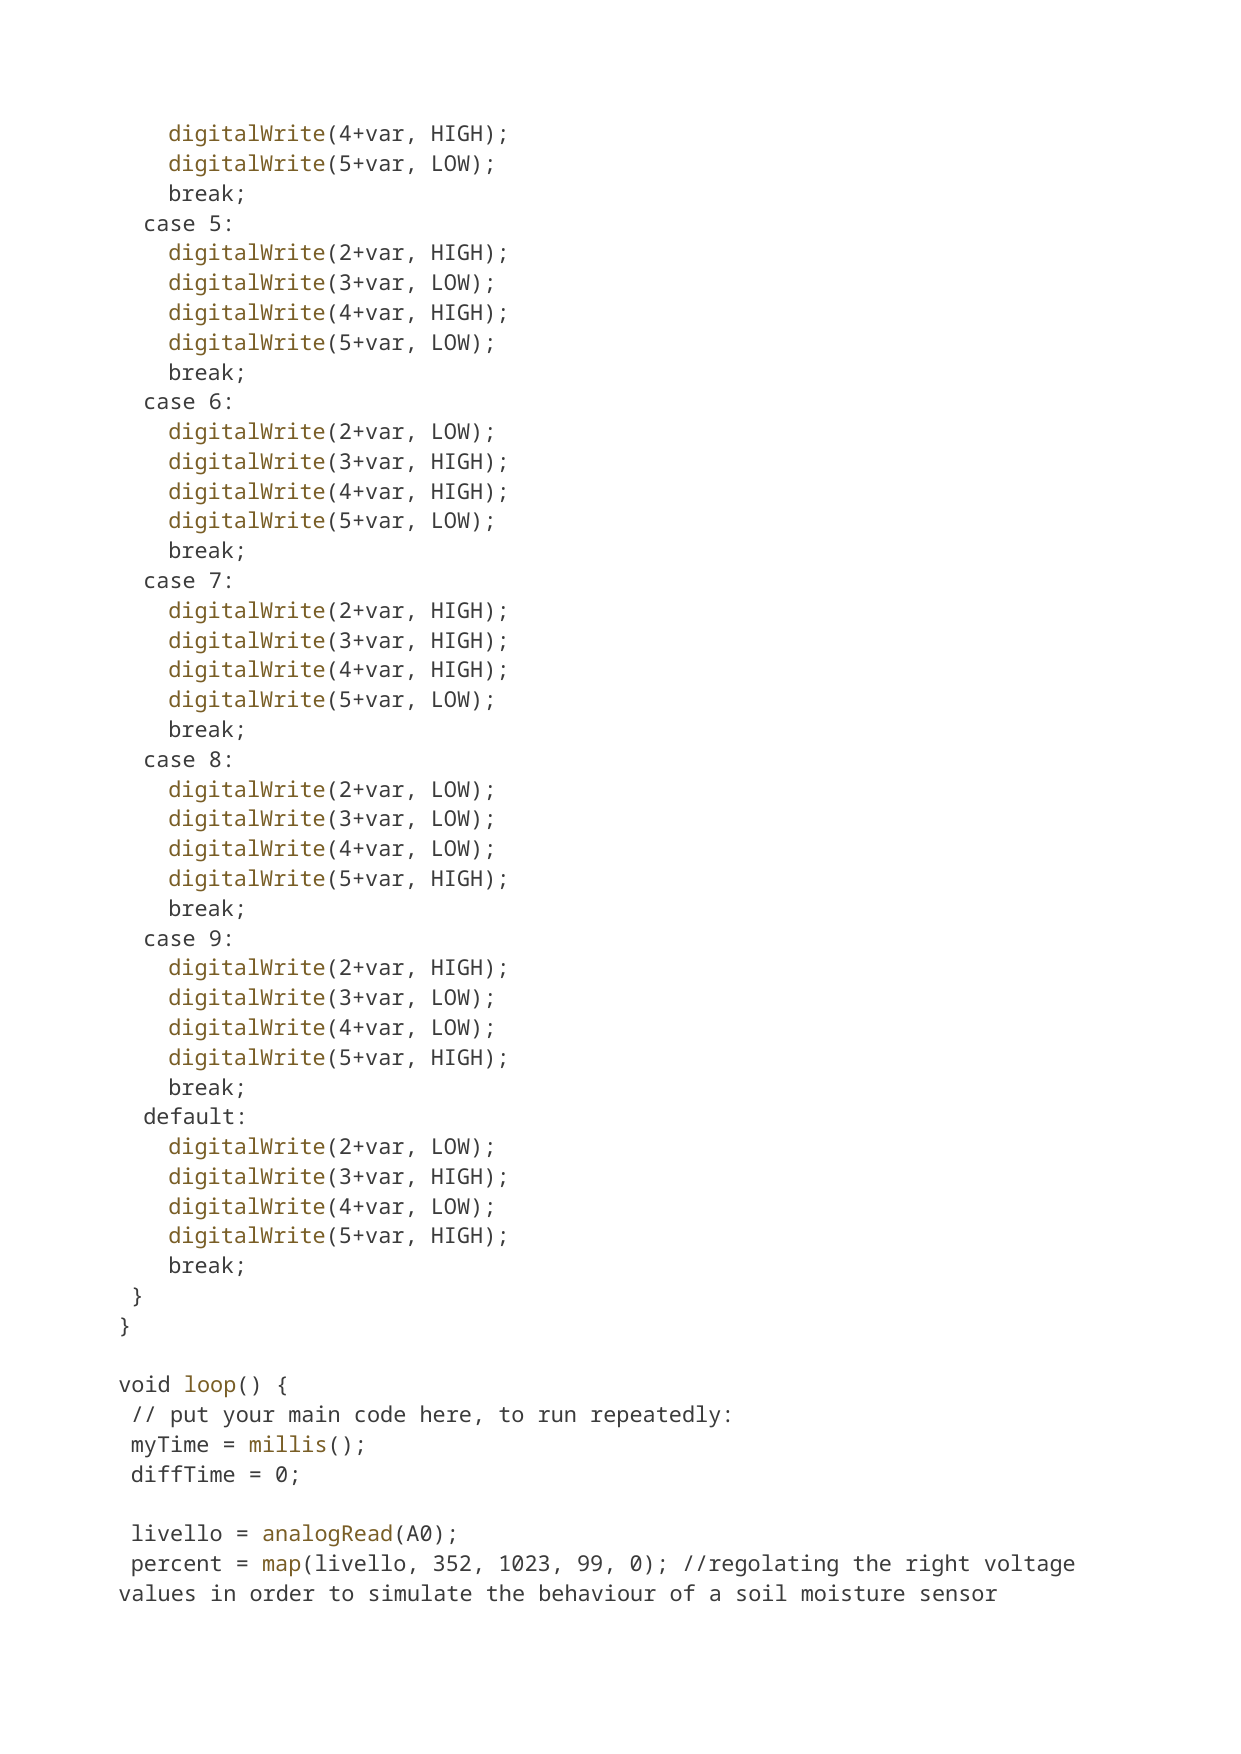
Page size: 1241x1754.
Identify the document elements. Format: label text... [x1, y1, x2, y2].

text digitalWrite(5+var, HIGH); [118, 863, 1122, 893]
text livello = analogRead(A0); [118, 1518, 1122, 1548]
text digitalWrite(4+var, LOW); [118, 1012, 1122, 1042]
text myTime = millis(); [118, 1429, 1122, 1459]
text digitalWrite(3+var, LOW); [118, 803, 1122, 833]
text digitalWrite(4+var, LOW); [118, 833, 1122, 863]
text diffTime = 0; [118, 1459, 1122, 1488]
text case 9: [118, 922, 1122, 952]
text digitalWrite(2+var, LOW); [118, 1131, 1122, 1161]
text break; [118, 1250, 1122, 1280]
text break; [118, 356, 1122, 386]
text break; [118, 893, 1122, 922]
text case 7: [118, 565, 1122, 595]
text digitalWrite(3+var, HIGH); [118, 1161, 1122, 1191]
text digitalWrite(3+var, HIGH); [118, 624, 1122, 654]
text digitalWrite(5+var, LOW); [118, 684, 1122, 714]
text digitalWrite(4+var, HIGH); [118, 476, 1122, 505]
text break; [118, 535, 1122, 565]
text digitalWrite(4+var, HIGH); [118, 654, 1122, 684]
text break; [118, 714, 1122, 744]
text case 8: [118, 744, 1122, 773]
text percent = map(livello, 352, 1023, 99, 0); //regolating the right voltage values in order to simulate the behaviour of a soil moisture sensor [118, 1548, 1122, 1607]
text void loop() { [118, 1369, 1122, 1399]
text case 5: [118, 207, 1122, 237]
text digitalWrite(2+var, HIGH); [118, 952, 1122, 982]
text // put your main code here, to run repeatedly: [118, 1399, 1122, 1429]
text case 6: [118, 386, 1122, 416]
text break; [118, 178, 1122, 207]
text } [118, 1280, 1122, 1310]
text digitalWrite(4+var, LOW); [118, 1191, 1122, 1220]
text default: [118, 1101, 1122, 1131]
text digitalWrite(3+var, HIGH); [118, 446, 1122, 476]
text digitalWrite(4+var, HIGH); [118, 118, 1122, 148]
text digitalWrite(5+var, LOW); [118, 327, 1122, 356]
text digitalWrite(4+var, HIGH); [118, 297, 1122, 327]
text digitalWrite(5+var, HIGH); [118, 1042, 1122, 1071]
text digitalWrite(5+var, HIGH); [118, 1220, 1122, 1250]
text digitalWrite(3+var, LOW); [118, 267, 1122, 297]
text digitalWrite(3+var, LOW); [118, 982, 1122, 1012]
text digitalWrite(2+var, HIGH); [118, 595, 1122, 624]
text digitalWrite(5+var, LOW); [118, 148, 1122, 178]
text digitalWrite(2+var, HIGH); [118, 237, 1122, 267]
text } [118, 1310, 1122, 1339]
text digitalWrite(5+var, LOW); [118, 505, 1122, 535]
text break; [118, 1071, 1122, 1101]
text digitalWrite(2+var, LOW); [118, 416, 1122, 446]
text digitalWrite(2+var, LOW); [118, 773, 1122, 803]
